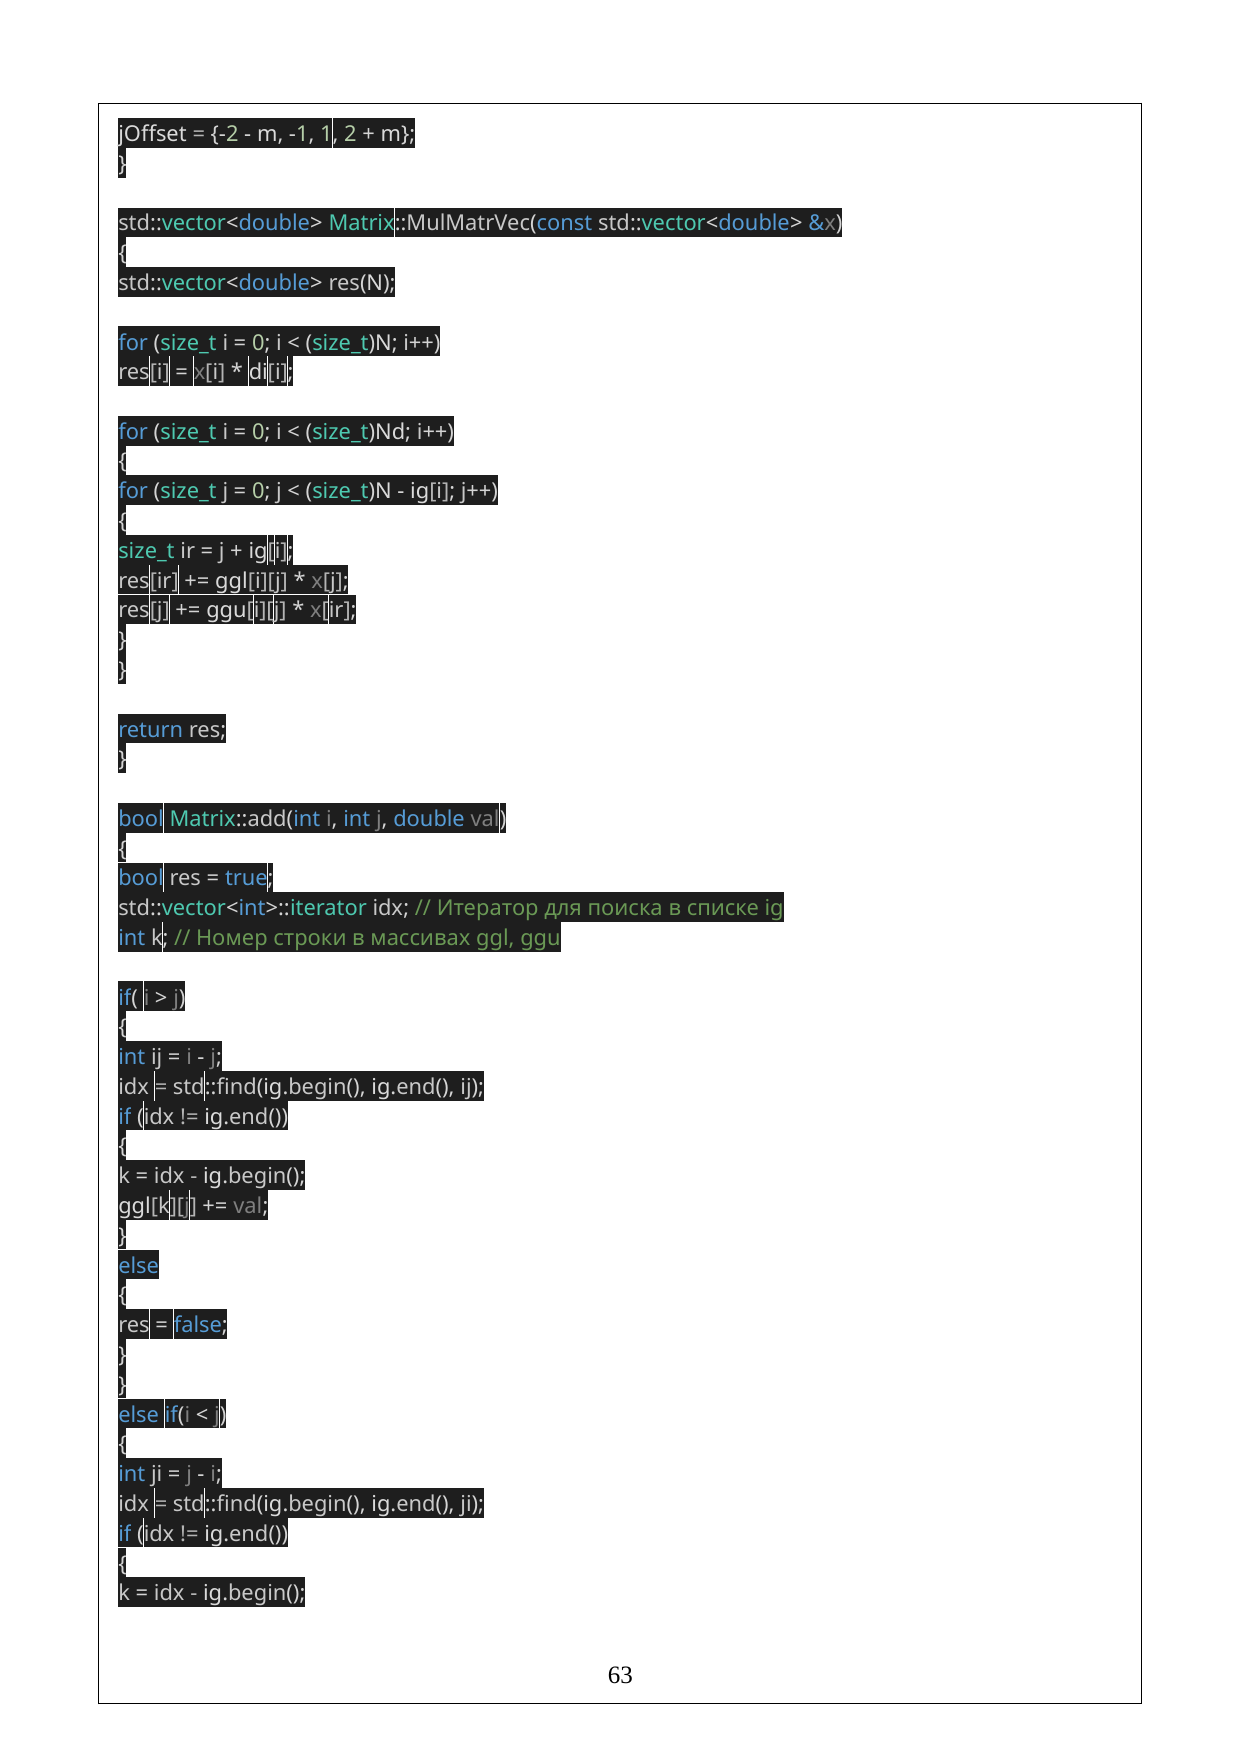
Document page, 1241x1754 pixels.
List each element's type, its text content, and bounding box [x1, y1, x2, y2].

text res[i] = x[i] * di[i]; [118, 356, 1122, 386]
text idx = std::find(ig.begin(), ig.end(), ij); [118, 1071, 1122, 1101]
text } [118, 1369, 1122, 1398]
text std::vector<int>::iterator idx; // Итератор для поиска в списке ig [118, 892, 1122, 922]
text k = idx - ig.begin(); [118, 1577, 1122, 1607]
text return res; [118, 713, 1122, 743]
text else if(i < j) [118, 1398, 1122, 1428]
text int ij = i - j; [118, 1041, 1122, 1071]
text for (size_t i = 0; i < (size_t)Nd; i++) [118, 416, 1122, 446]
text } [118, 624, 1122, 654]
text size_t ir = j + ig[i]; [118, 535, 1122, 565]
text res = false; [118, 1309, 1122, 1339]
text res[j] += ggu[i][j] * x[ir]; [118, 594, 1122, 624]
text { [118, 1547, 1122, 1577]
text std::vector<double> res(N); [118, 267, 1122, 297]
text for (size_t j = 0; j < (size_t)N - ig[i]; j++) [118, 475, 1122, 505]
text { [118, 446, 1122, 475]
text { [118, 505, 1122, 535]
text if( i > j) [118, 981, 1122, 1011]
text int k; // Номер строки в массивах ggl, ggu [118, 922, 1122, 952]
text if (idx != ig.end()) [118, 1518, 1122, 1547]
text jOffset = {-2 - m, -1, 1, 2 + m}; [118, 118, 1122, 148]
text { [118, 1011, 1122, 1041]
text } [118, 654, 1122, 684]
text else [118, 1249, 1122, 1279]
text { [118, 1279, 1122, 1309]
text } [118, 743, 1122, 773]
text bool Matrix::add(int i, int j, double val) [118, 803, 1122, 833]
text bool res = true; [118, 862, 1122, 892]
text } [118, 1220, 1122, 1249]
text if (idx != ig.end()) [118, 1101, 1122, 1130]
text std::vector<double> Matrix::MulMatrVec(const std::vector<double> &x) [118, 207, 1122, 237]
text } [118, 1339, 1122, 1369]
text { [118, 1130, 1122, 1160]
text for (size_t i = 0; i < (size_t)N; i++) [118, 326, 1122, 356]
text { [118, 237, 1122, 267]
text idx = std::find(ig.begin(), ig.end(), ji); [118, 1488, 1122, 1518]
text ggl[k][j] += val; [118, 1190, 1122, 1220]
text } [118, 148, 1122, 178]
text { [118, 833, 1122, 862]
text k = idx - ig.begin(); [118, 1160, 1122, 1190]
text res[ir] += ggl[i][j] * x[j]; [118, 565, 1122, 594]
text int ji = j - i; [118, 1458, 1122, 1488]
text { [118, 1428, 1122, 1458]
